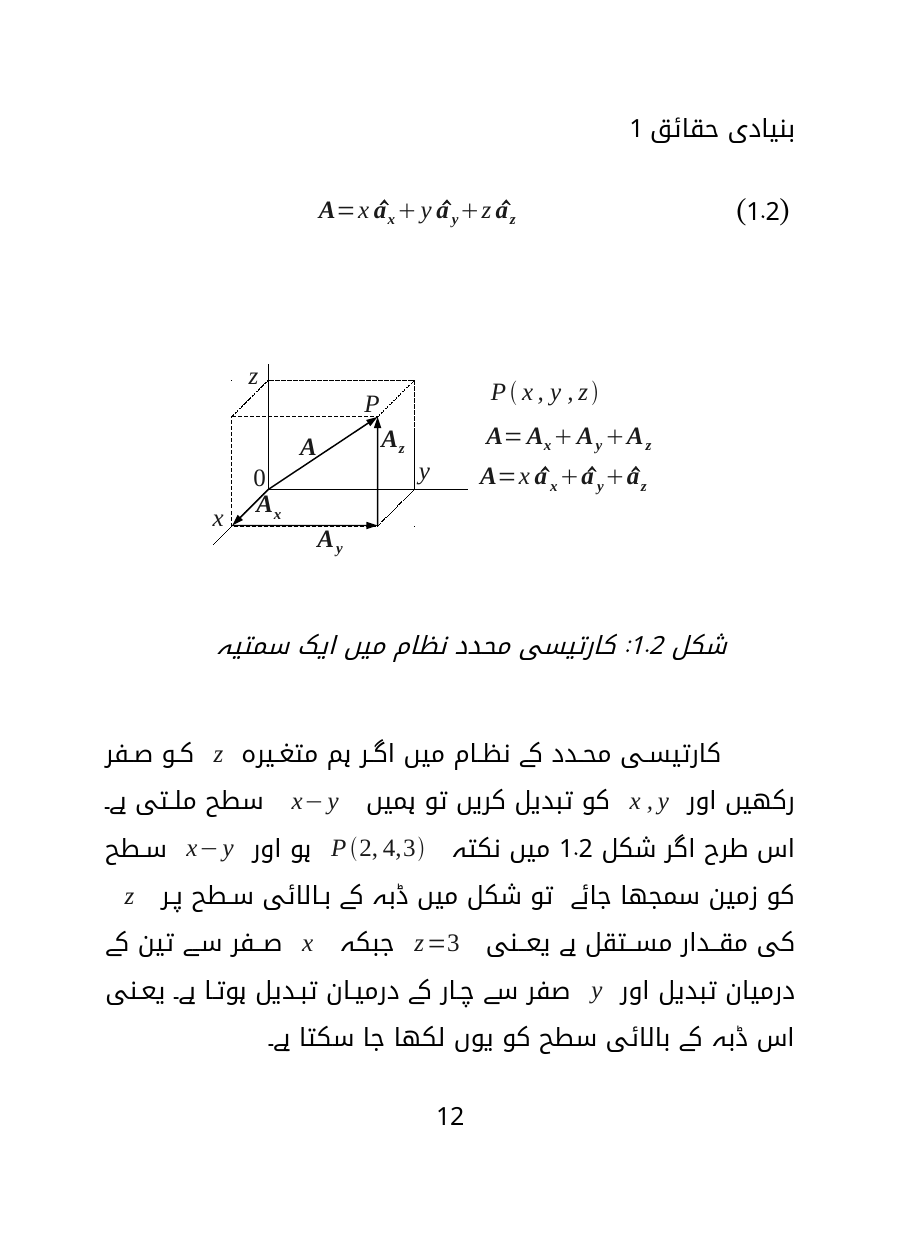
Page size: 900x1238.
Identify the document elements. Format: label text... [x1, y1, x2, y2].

text شکل 1.2: کارتیسی محدد نظام میں ایک سمتیہ [174, 300, 726, 670]
text کارتیسی محدد کے نظام میں اگر ہم متغیرہکو صفر رکھیں اورکو تبدیل کریں تو ہمیں سطح ملتی ہے۔ اس طرح اگر شکل 1.2 میں نکتہ ہو اورسطح کو زمین سمجھا جائے تو شکل میں ڈبہ کے بالائی سطح پر کی مقدار مستقل ہے یعنی جبکہ صفر سے تین کے درمیان تبدیل اورصفر سے چار کے درمیان تبدیل ہوتا ہے۔ یعنی اس ڈبہ کے بالائی سطح کو یوں لکھا جا سکتا ہے۔ [105, 730, 795, 1062]
table_header [105, 183, 718, 254]
table_header (1.2) [718, 183, 795, 254]
